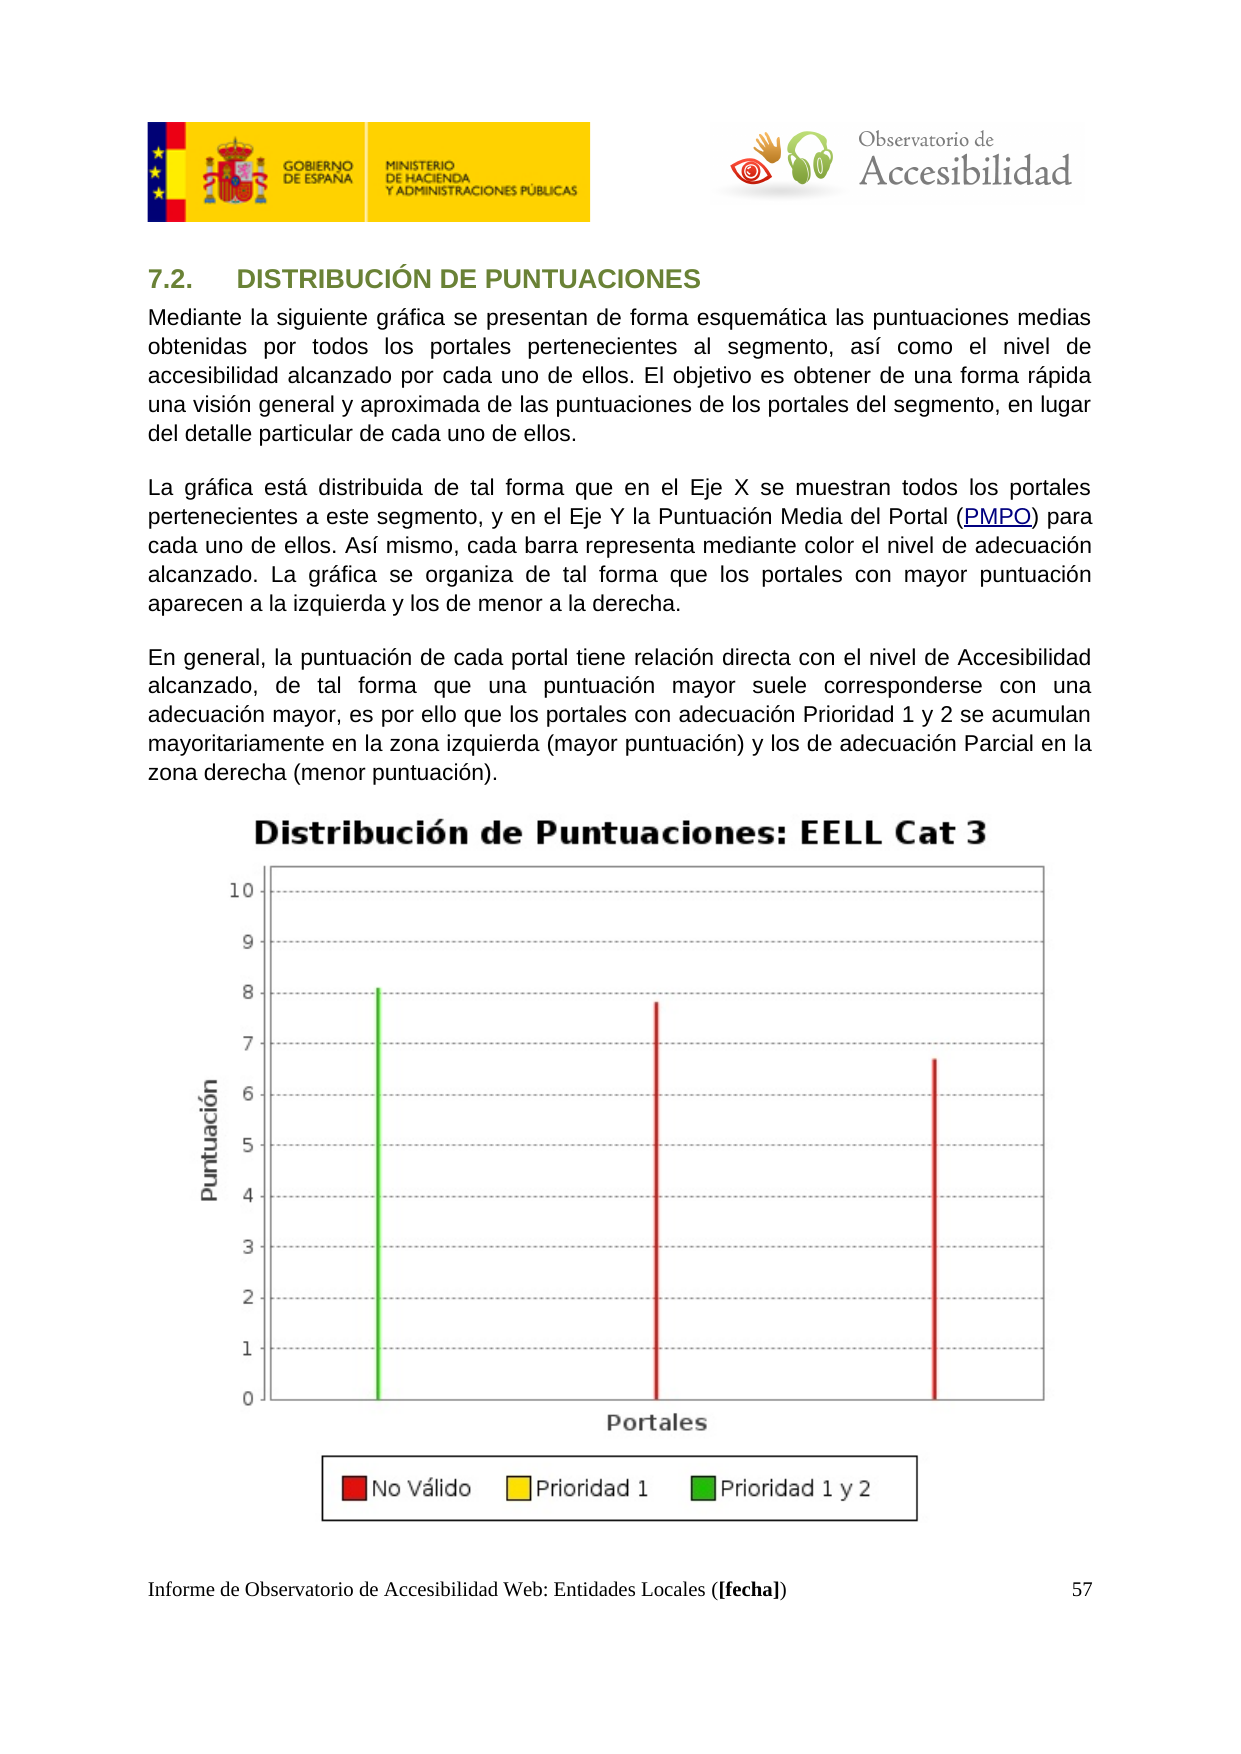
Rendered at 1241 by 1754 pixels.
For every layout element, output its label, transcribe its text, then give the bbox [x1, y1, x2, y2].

text Mediante la siguiente gráfica se presentan de forma esquemática las puntuaciones medias obtenidas por todos los portales pertenecientes al segmento, así como el nivel de accesibilidad alcanzado por cada uno de ellos. El objetivo es obtener de una forma rápida una visión general y aproximada de las puntuaciones de los portales del segmento, en lugar del detalle particular de cada uno de ellos. [148, 304, 1092, 446]
picture [178, 813, 1062, 1523]
picture [147, 122, 591, 222]
list Distribución de puntuaciones [148, 263, 1092, 294]
text La gráfica está distribuida de tal forma que en el Eje X se muestran todos los portales pertenecientes a este segmento, y en el Eje Y la Puntuación Media del Portal (PMPO) para cada uno de ellos. Así mismo, cada barra representa mediante color el nivel de adecuación alcanzado. La gráfica se organiza de tal forma que los portales con mayor puntuación aparecen a la izquierda y los de menor a la derecha. [148, 474, 1092, 616]
picture [710, 122, 1086, 205]
text En general, la puntuación de cada portal tiene relación directa con el nivel de Accesibilidad alcanzado, de tal forma que una puntuación mayor suele corresponderse con una adecuación mayor, es por ello que los portales con adecuación Prioridad 1 y 2 se acumulan mayoritariamente en la zona izquierda (mayor puntuación) y los de adecuación Parcial en la zona derecha (menor puntuación). [148, 643, 1092, 786]
